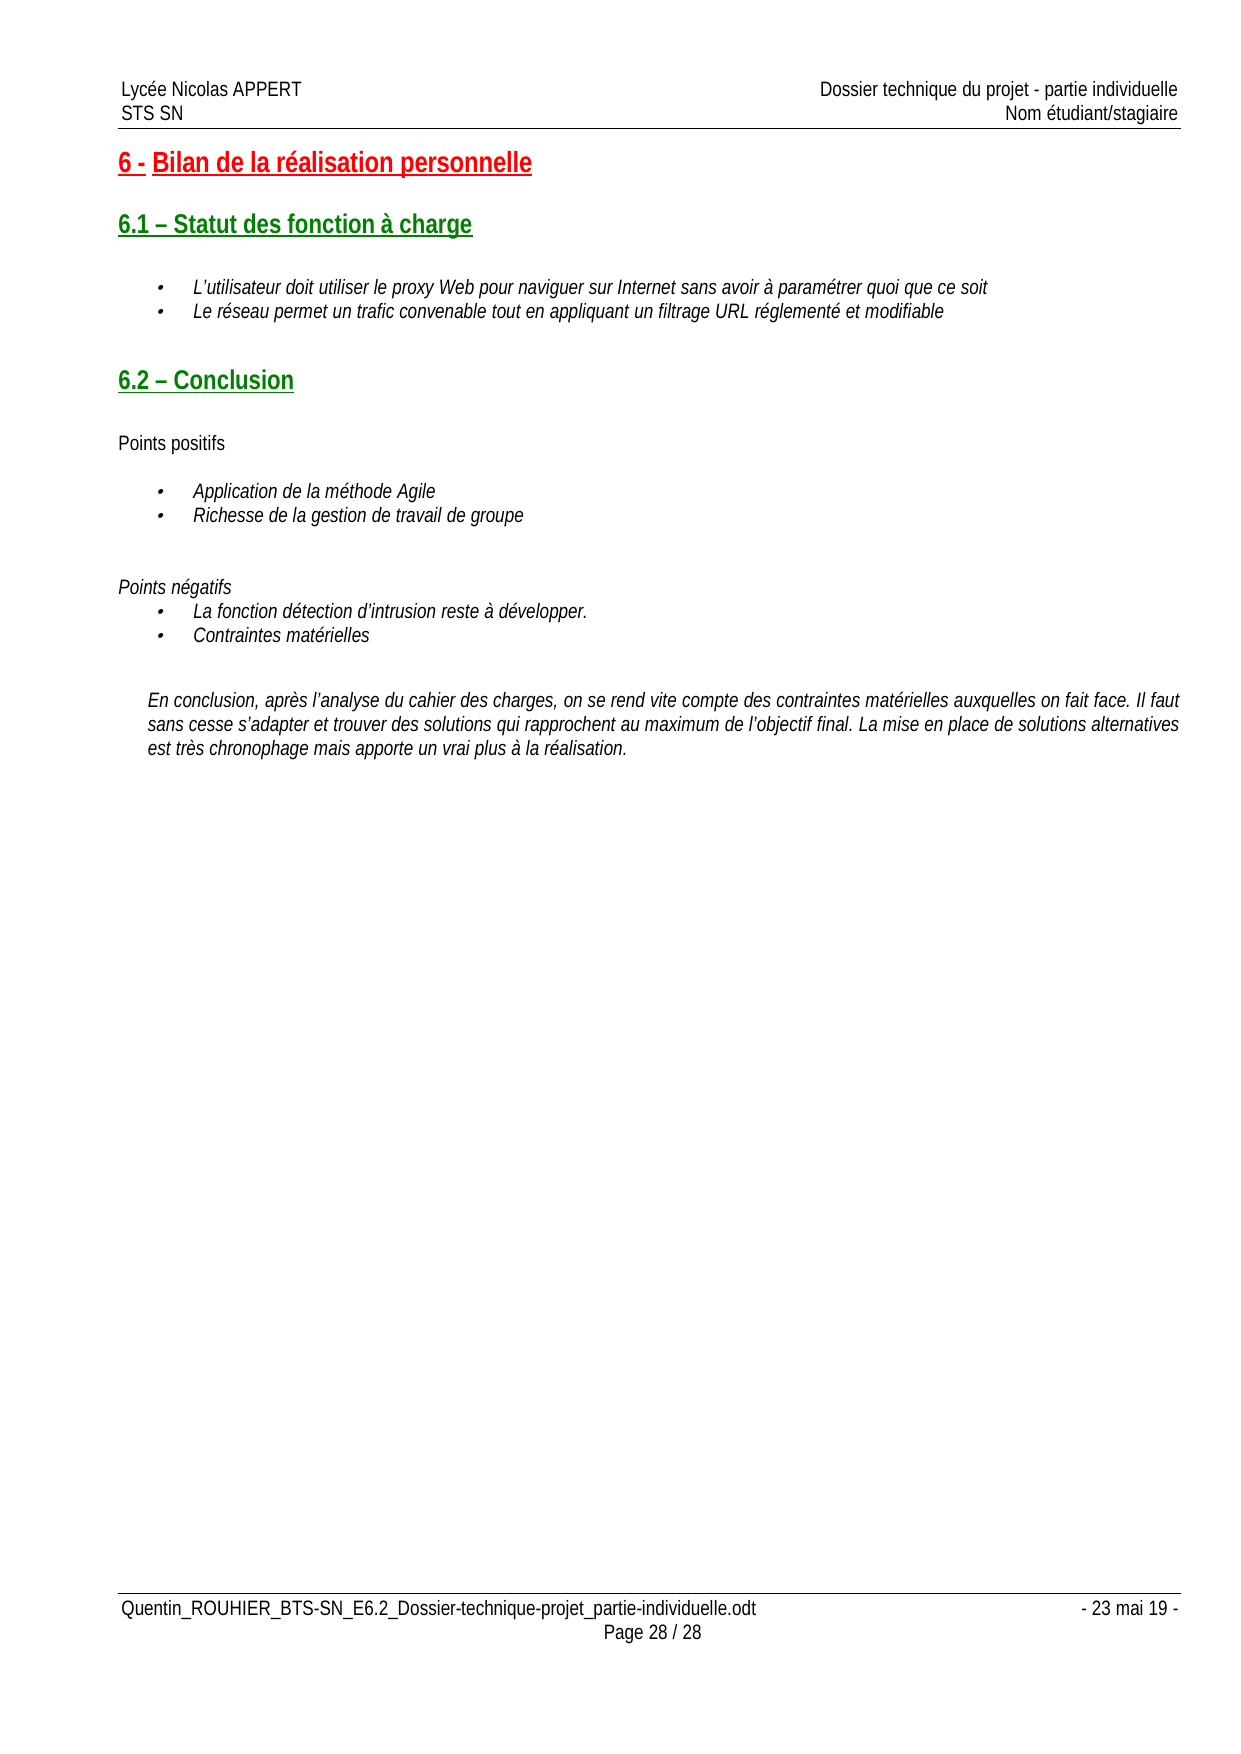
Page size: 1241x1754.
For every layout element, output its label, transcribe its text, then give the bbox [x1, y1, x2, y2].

text Points négatifs [118, 575, 1181, 599]
list Le réseau permet un trafic convenable tout en appliquant un filtrage URL réglementé et modifiable [156, 299, 1181, 323]
list Contraintes matérielles [156, 623, 1181, 647]
text Points positifs [118, 431, 1181, 455]
list L’utilisateur doit utiliser le proxy Web pour naviguer sur Internet sans avoir à paramétrer quoi que ce soit [156, 275, 1181, 299]
list Richesse de la gestion de travail de groupe [156, 503, 1181, 527]
list Application de la méthode Agile [156, 479, 1181, 503]
subtitle 6.1 – Statut des fonction à charge [118, 208, 1181, 239]
subtitle 6.2 – Conclusion [118, 364, 1181, 395]
list La fonction détection d’intrusion reste à développer. [156, 599, 1181, 623]
list En conclusion, après l’analyse du cahier des charges, on se rend vite compte des contraintes matérielles auxquelles on fait face. Il faut sans cesse s’adapter et trouver des solutions qui rapprochent au maximum de l’objectif final. La mise en place de solutions alternatives est très chronophage mais apporte un vrai plus à la réalisation. [118, 688, 1181, 760]
subtitle 6 - Bilan de la réalisation personnelle [118, 145, 1181, 178]
